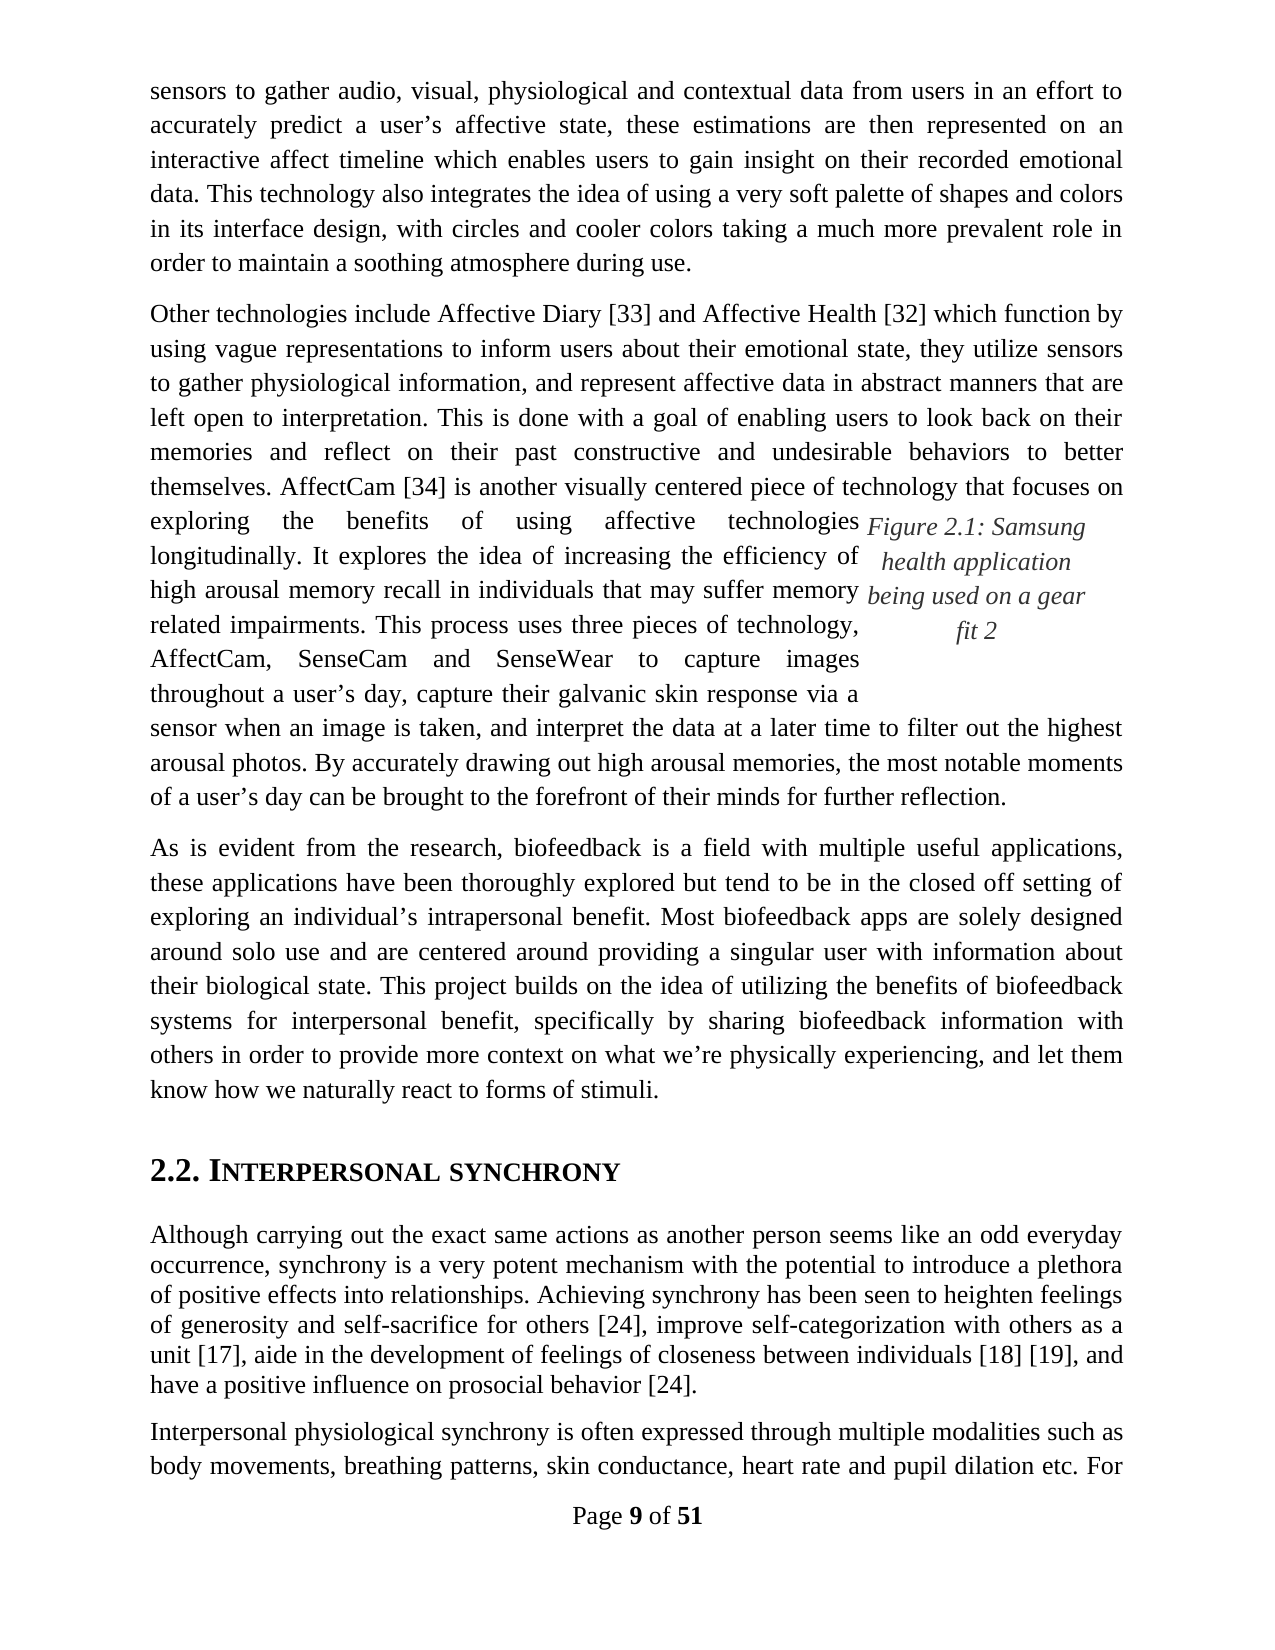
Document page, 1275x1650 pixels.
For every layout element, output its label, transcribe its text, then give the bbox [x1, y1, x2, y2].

text Other technologies include Affective Diary [33] and Affective Health [32] which function by using vague representations to inform users about their emotional state, they utilize sensors to gather physiological information, and represent affective data in abstract manners that are left open to interpretation. This is done with a goal of enabling users to look back on their memories and reflect on their past constructive and undesirable behaviors to better themselves. AffectCam [34] is another visually centered piece of technology that focuses on exploring the benefits of using affective technologies longitudinally. It explores the idea of increasing the efficiency of high arousal memory recall in individuals that may suffer memory related impairments. This process uses three pieces of technology, AffectCam, SenseCam and SenseWear to capture images throughout a user’s day, capture their galvanic skin response via a sensor when an image is taken, and interpret the data at a later time to filter out the highest arousal photos. By accurately drawing out high arousal memories, the most notable moments of a user’s day can be brought to the forefront of their minds for further reflection. [150, 298, 1125, 811]
text As is evident from the research, biofeedback is a field with multiple useful applications, these applications have been thoroughly explored but tend to be in the closed off setting of exploring an individual’s intrapersonal benefit. Most biofeedback apps are solely designed around solo use and are centered around providing a singular user with information about their biological state. This project builds on the idea of utilizing the benefits of biofeedback systems for interpersonal benefit, specifically by sharing biofeedback information with others in order to provide more context on what we’re physically experiencing, and let them know how we naturally react to forms of stimuli. [150, 832, 1125, 1104]
text Figure 2.1: Samsung health application being used on a gear fit 2 [861, 511, 1094, 645]
text Interpersonal physiological synchrony is often expressed through multiple modalities such as body movements, breathing patterns, skin conductance, heart rate and pupil dilation etc. For [150, 1416, 1125, 1480]
text Although carrying out the exact same actions as another person seems like an odd everyday occurrence, synchrony is a very potent mechanism with the potential to introduce a plethora of positive effects into relationships. Achieving synchrony has been seen to heighten feelings of generosity and self-sacrifice for others [24], improve self-categorization with others as a unit [17], aide in the development of feelings of closeness between individuals [18] [19], and have a positive influence on prosocial behavior [24]. [150, 1219, 1125, 1399]
subtitle 2.2. Interpersonal synchrony [150, 1150, 1125, 1188]
text sensors to gather audio, visual, physiological and contextual data from users in an effort to accurately predict a user’s affective state, these estimations are then represented on an interactive affect timeline which enables users to gain insight on their recorded emotional data. This technology also integrates the idea of using a very soft palette of shapes and colors in its interface design, with circles and cooler colors taking a much more prevalent role in order to maintain a soothing atmosphere during use. [150, 75, 1125, 277]
